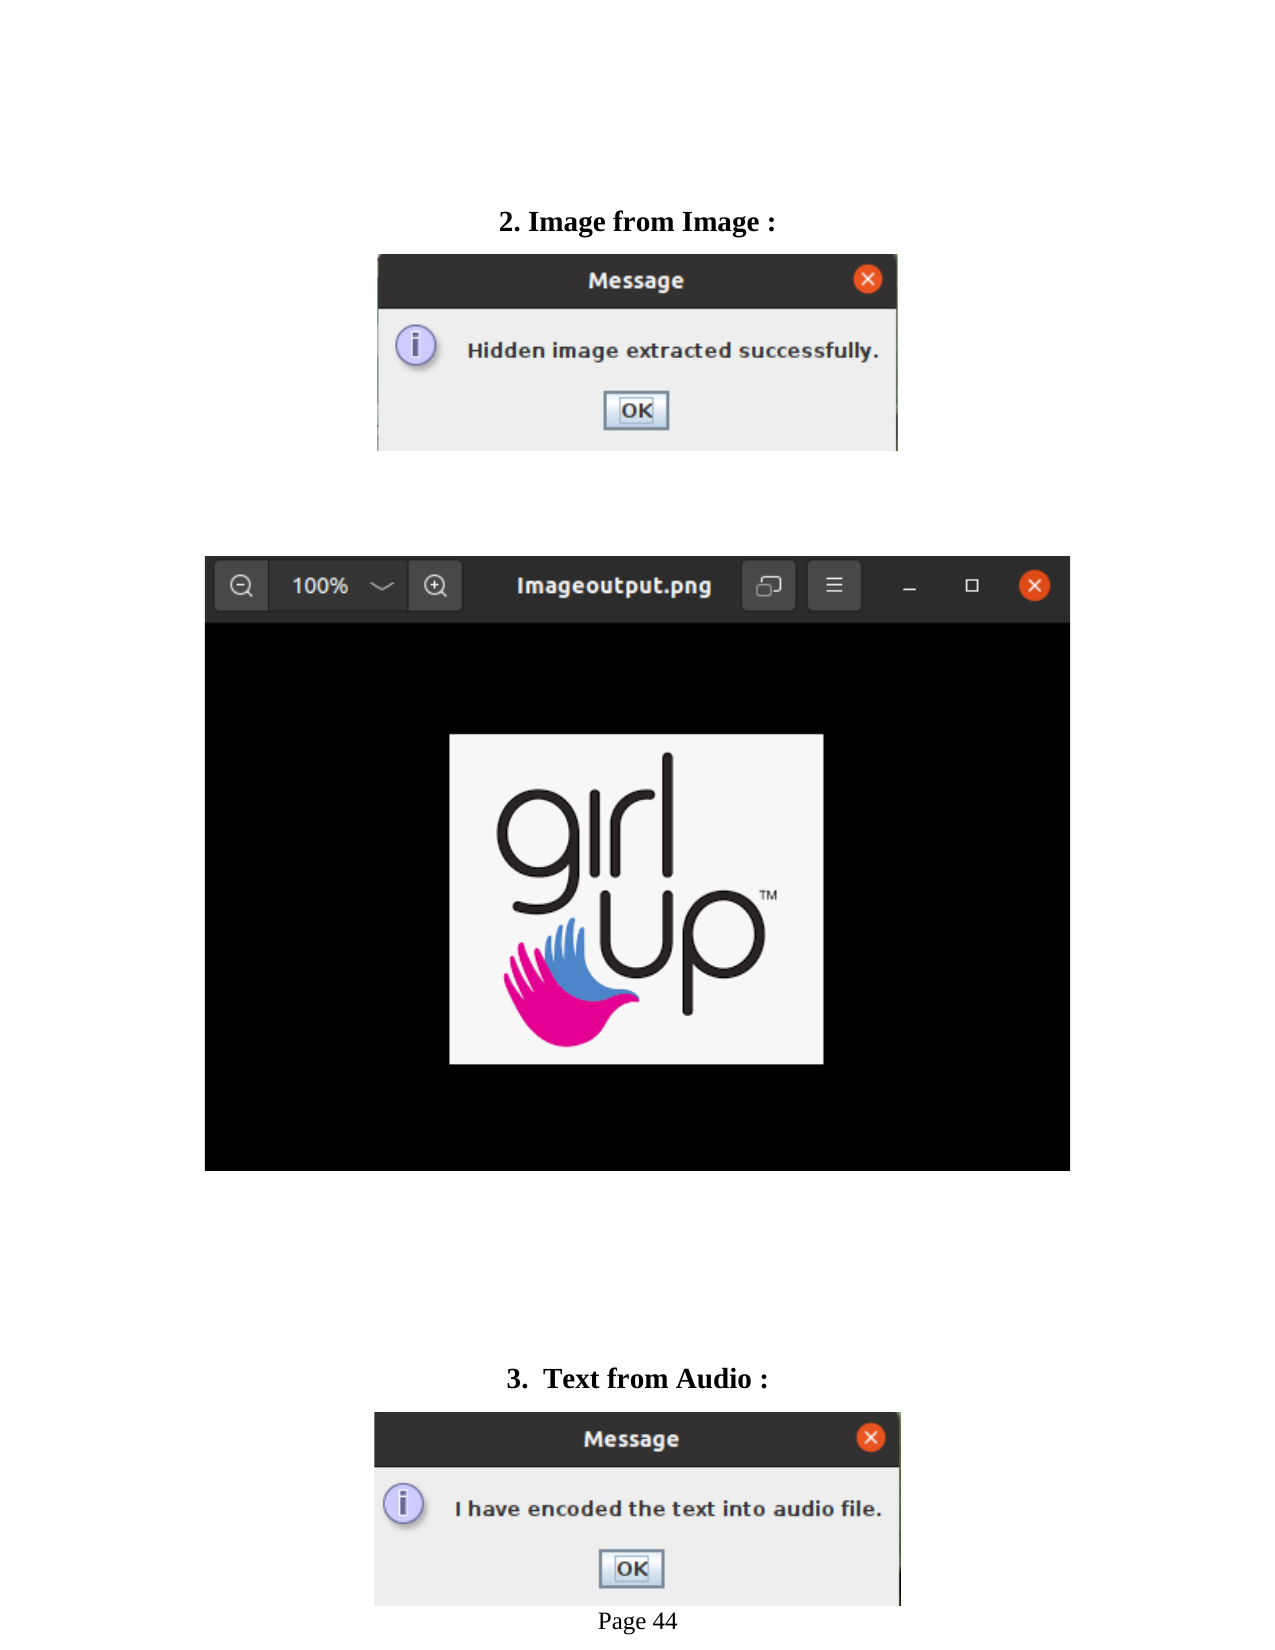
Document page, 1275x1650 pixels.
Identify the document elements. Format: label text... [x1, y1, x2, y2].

picture [204, 556, 1071, 1171]
text 3. Text from Audio : [135, 1362, 1140, 1395]
text 2. Image from Image : [135, 204, 1140, 238]
picture [374, 1412, 901, 1606]
picture [377, 254, 898, 451]
